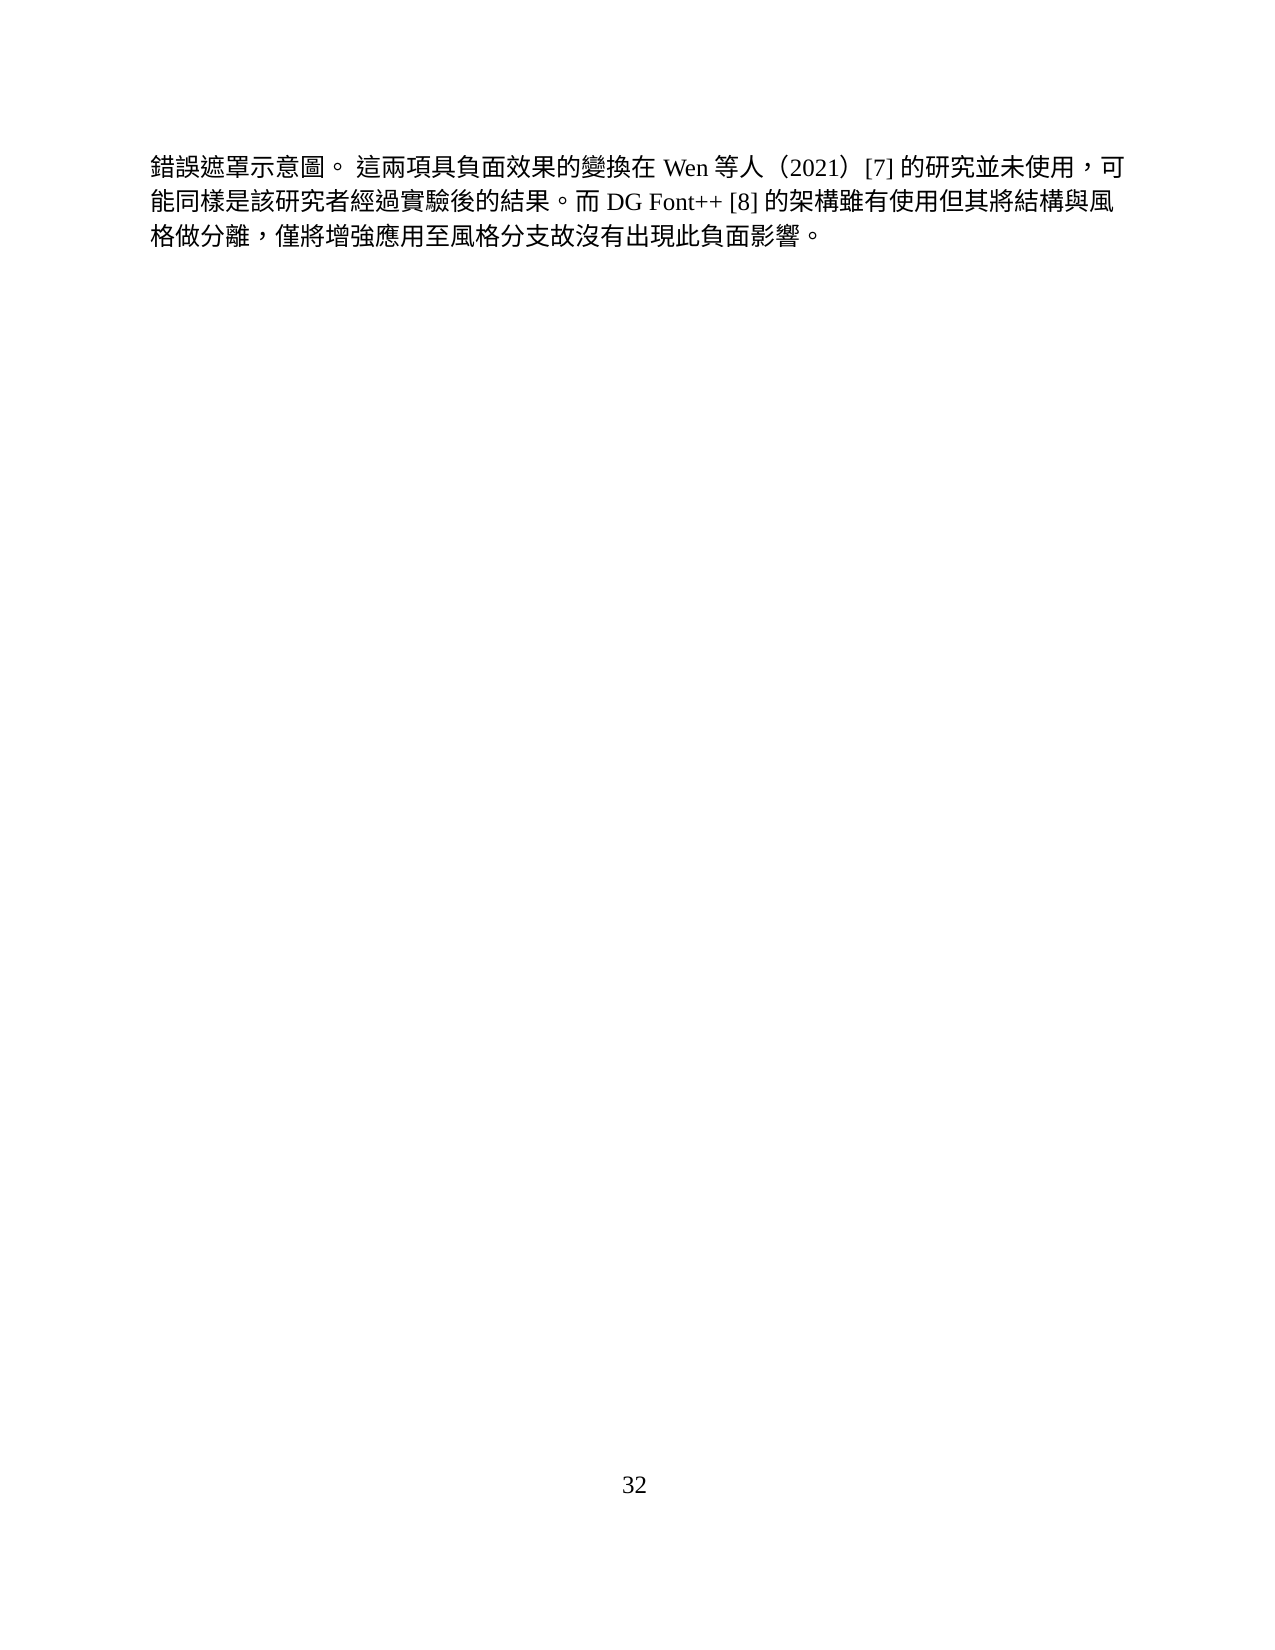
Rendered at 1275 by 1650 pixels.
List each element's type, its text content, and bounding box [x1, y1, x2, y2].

text 錯誤遮罩示意圖。 這兩項具負面效果的變換在 Wen 等人（2021）[7] 的研究並未使用，可能同樣是該研究者經過實驗後的結果。而 DG Font++ [8] 的架構雖有使用但其將結構與風格做分離，僅將增強應用至風格分支故沒有出現此負面影響。 [150, 150, 1125, 252]
